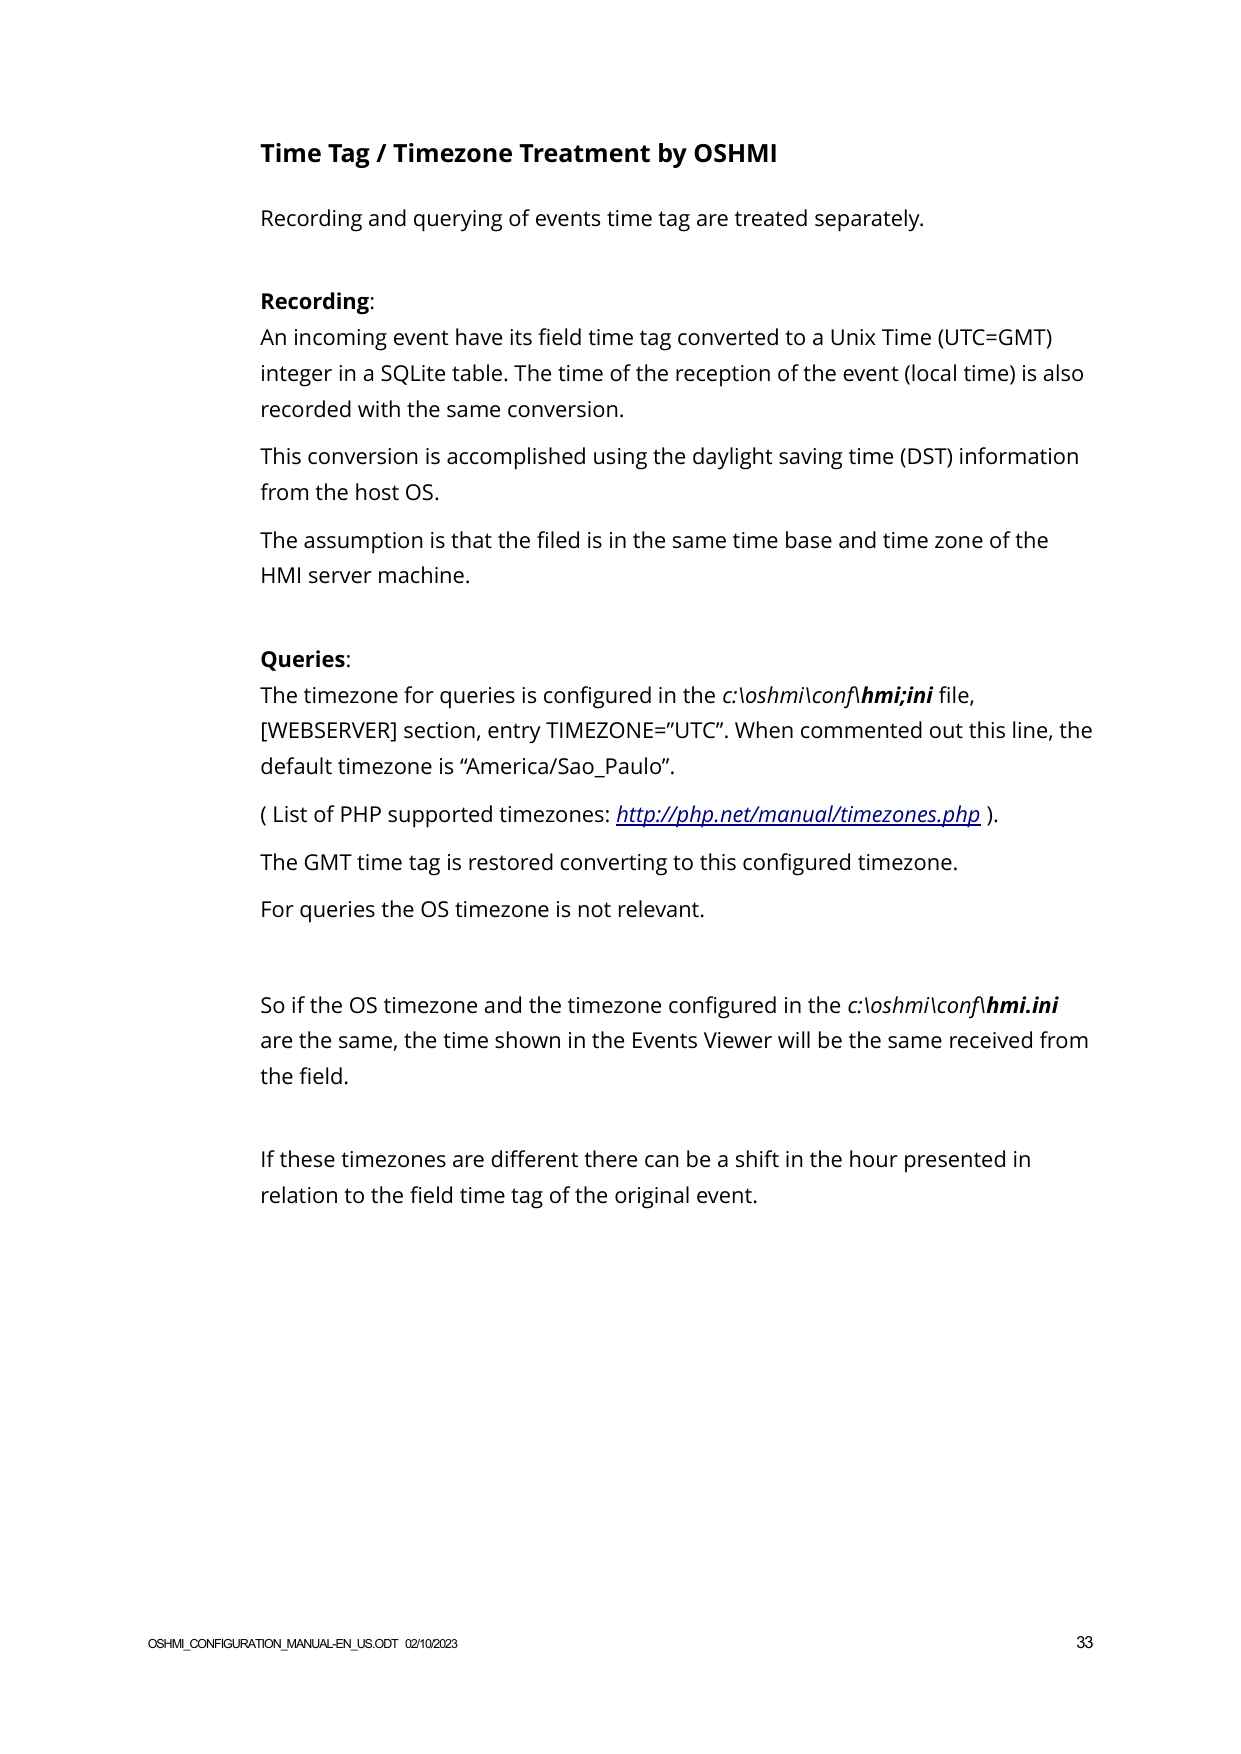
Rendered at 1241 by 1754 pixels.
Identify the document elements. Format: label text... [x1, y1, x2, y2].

subtitle Time Tag / Timezone Treatment by OSHMI [260, 136, 1093, 170]
text The GMT time tag is restored converting to this configured timezone. [260, 846, 1093, 876]
text Recording: An incoming event have its field time tag converted to a Unix Time (UTC=GMT) integer in a SQLite table. The time of the reception of the event (local time) is also recorded with the same conversion. [260, 251, 1093, 423]
text Recording and querying of events time tag are treated separately. [260, 203, 1093, 233]
text So if the OS timezone and the timezone configured in the c:\oshmi\conf\hmi.ini are the same, the time shown in the Events Viewer will be the same received from the field. [260, 989, 1093, 1127]
text The assumption is that the filed is in the same time base and time zone of the HMI server machine. [260, 525, 1093, 590]
text For queries the OS timezone is not relevant. [260, 894, 1093, 924]
text This conversion is accomplished using the daylight saving time (DST) information from the host OS. [260, 441, 1093, 507]
text Queries: The timezone for queries is configured in the c:\oshmi\conf\hmi;ini file, [WEBSERVER] section, entry TIMEZONE=”UTC”. When commented out this line, the default timezone is “America/Sao_Paulo”. [260, 608, 1093, 781]
text If these timezones are different there can be a shift in the hour presented in relation to the field time tag of the original event. [260, 1144, 1093, 1210]
text ( List of PHP supported timezones: http://php.net/manual/timezones.php ). [260, 799, 1093, 828]
